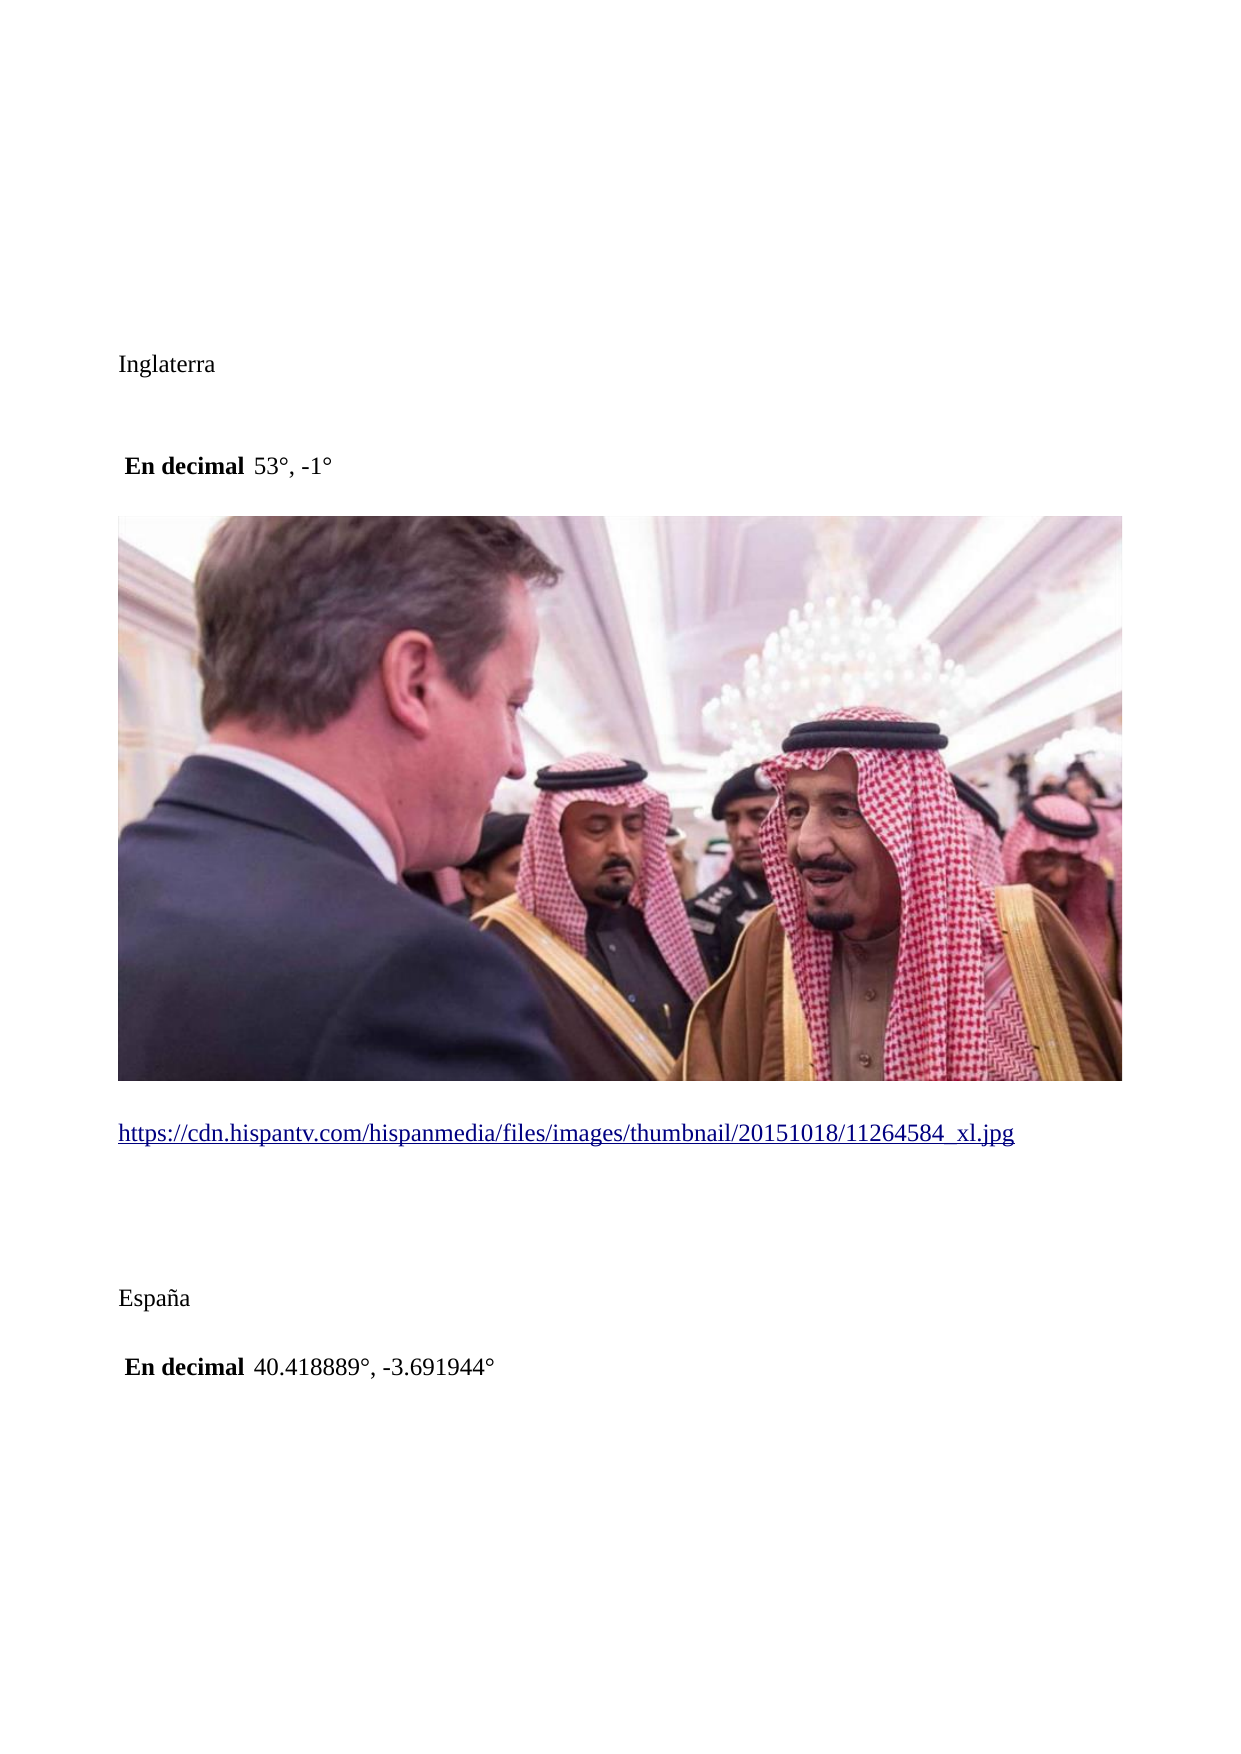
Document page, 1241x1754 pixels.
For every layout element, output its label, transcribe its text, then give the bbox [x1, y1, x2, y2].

table_header En decimal [118, 1349, 251, 1384]
table_header En decimal [118, 448, 251, 483]
table_header 40.418889°, -3.691944° [251, 1349, 506, 1384]
table_header 53°, -1° [251, 448, 343, 483]
text https://cdn.hispantv.com/hispanmedia/files/images/thumbnail/20151018/11264584_xl.jpg [118, 1118, 1122, 1147]
text España [118, 1283, 1122, 1312]
text Inglaterra [118, 349, 1122, 378]
picture [118, 516, 1123, 1081]
